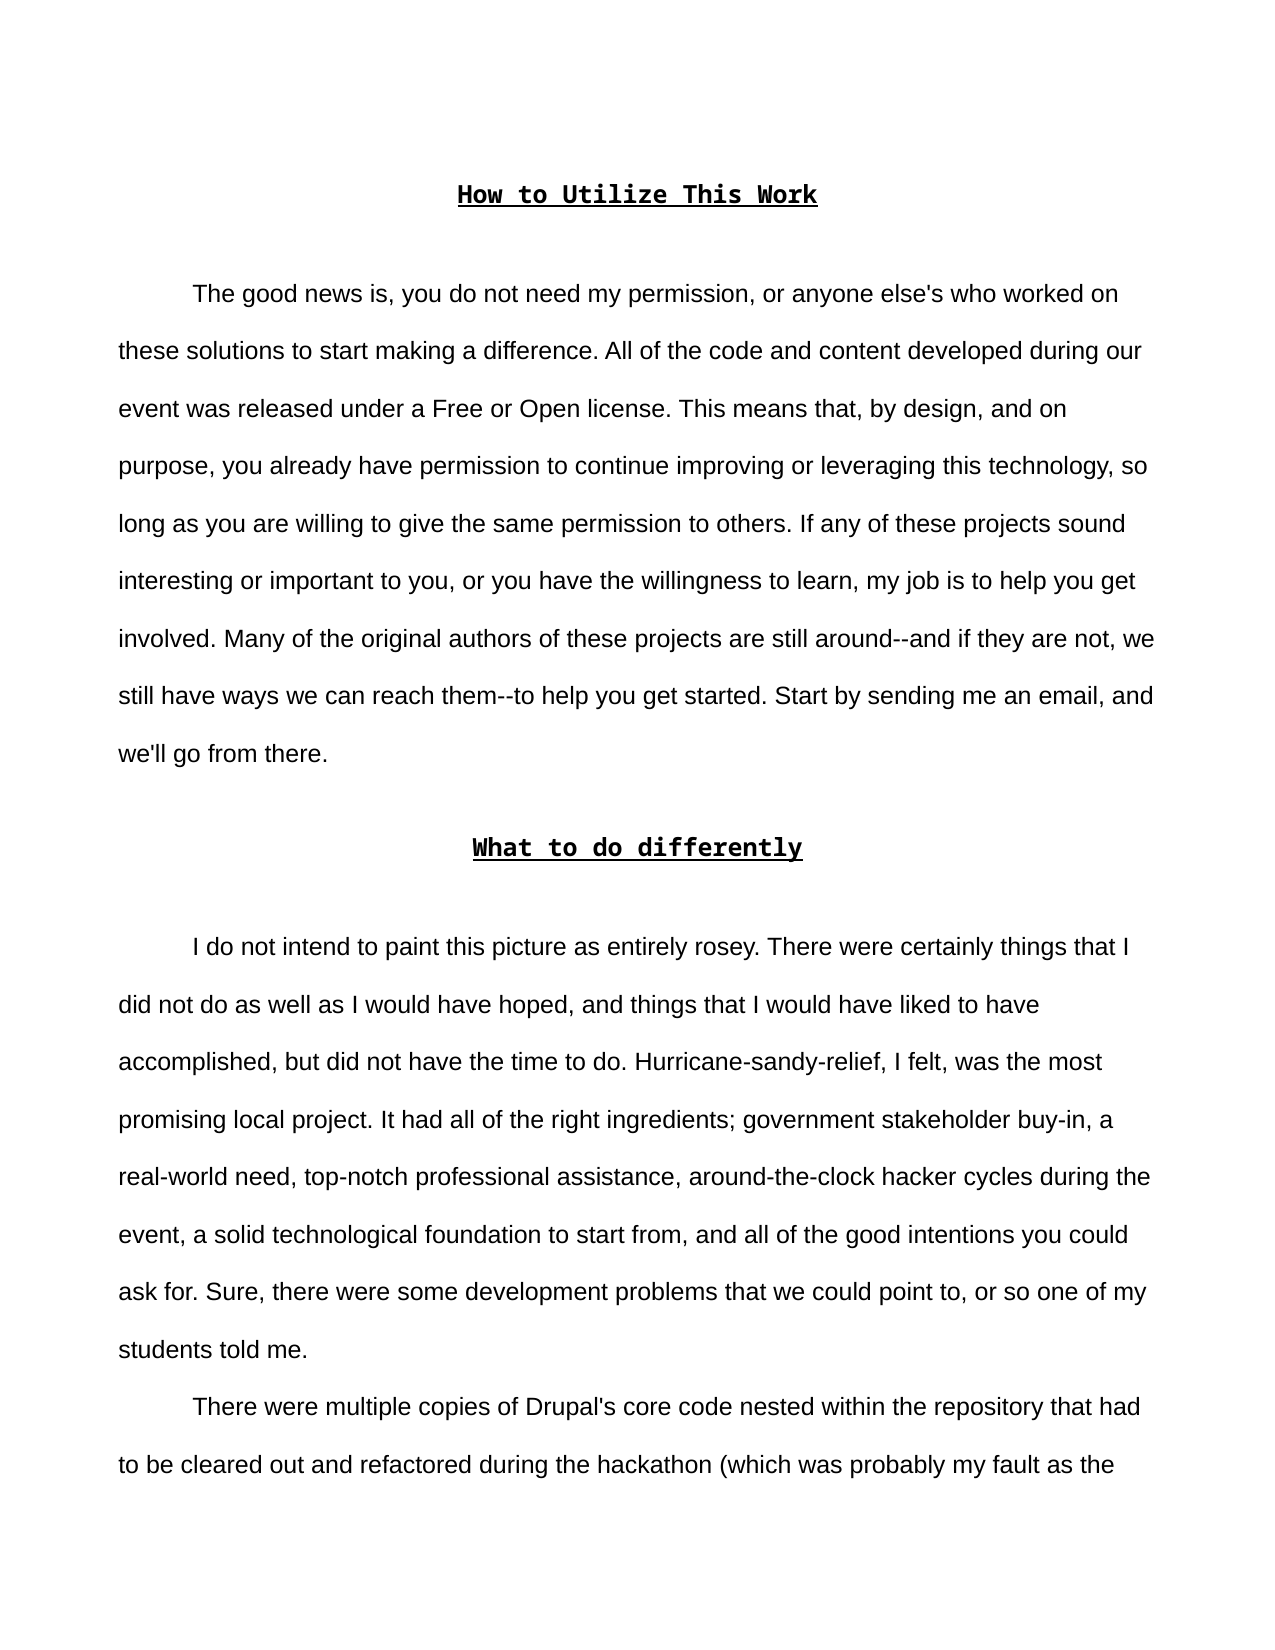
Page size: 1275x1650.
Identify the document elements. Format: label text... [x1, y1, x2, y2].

text What to do differently [118, 830, 1157, 864]
text The good news is, you do not need my permission, or anyone else's who worked on these solutions to start making a difference. All of the code and content developed during our event was released under a Free or Open license. This means that, by design, and on purpose, you already have permission to continue improving or leveraging this technology, so long as you are willing to give the same permission to others. If any of these projects sound interesting or important to you, or you have the willingness to learn, my job is to help you get involved. Many of the original authors of these projects are still around--and if they are not, we still have ways we can reach them--to help you get started. Start by sending me an email, and we'll go from there. [118, 278, 1157, 767]
text I do not intend to paint this picture as entirely rosey. There were certainly things that I did not do as well as I would have hoped, and things that I would have liked to have accomplished, but did not have the time to do. Hurricane-sandy-relief, I felt, was the most promising local project. It had all of the right ingredients; government stakeholder buy-in, a real-world need, top-notch professional assistance, around-the-clock hacker cycles during the event, a solid technological foundation to start from, and all of the good intentions you could ask for. Sure, there were some development problems that we could point to, or so one of my students told me. [118, 932, 1157, 1363]
text How to Utilize This Work [118, 176, 1157, 210]
text There were multiple copies of Drupal's core code nested within the repository that had to be cleared out and refactored during the hackathon (which was probably my fault as the [118, 1392, 1157, 1478]
